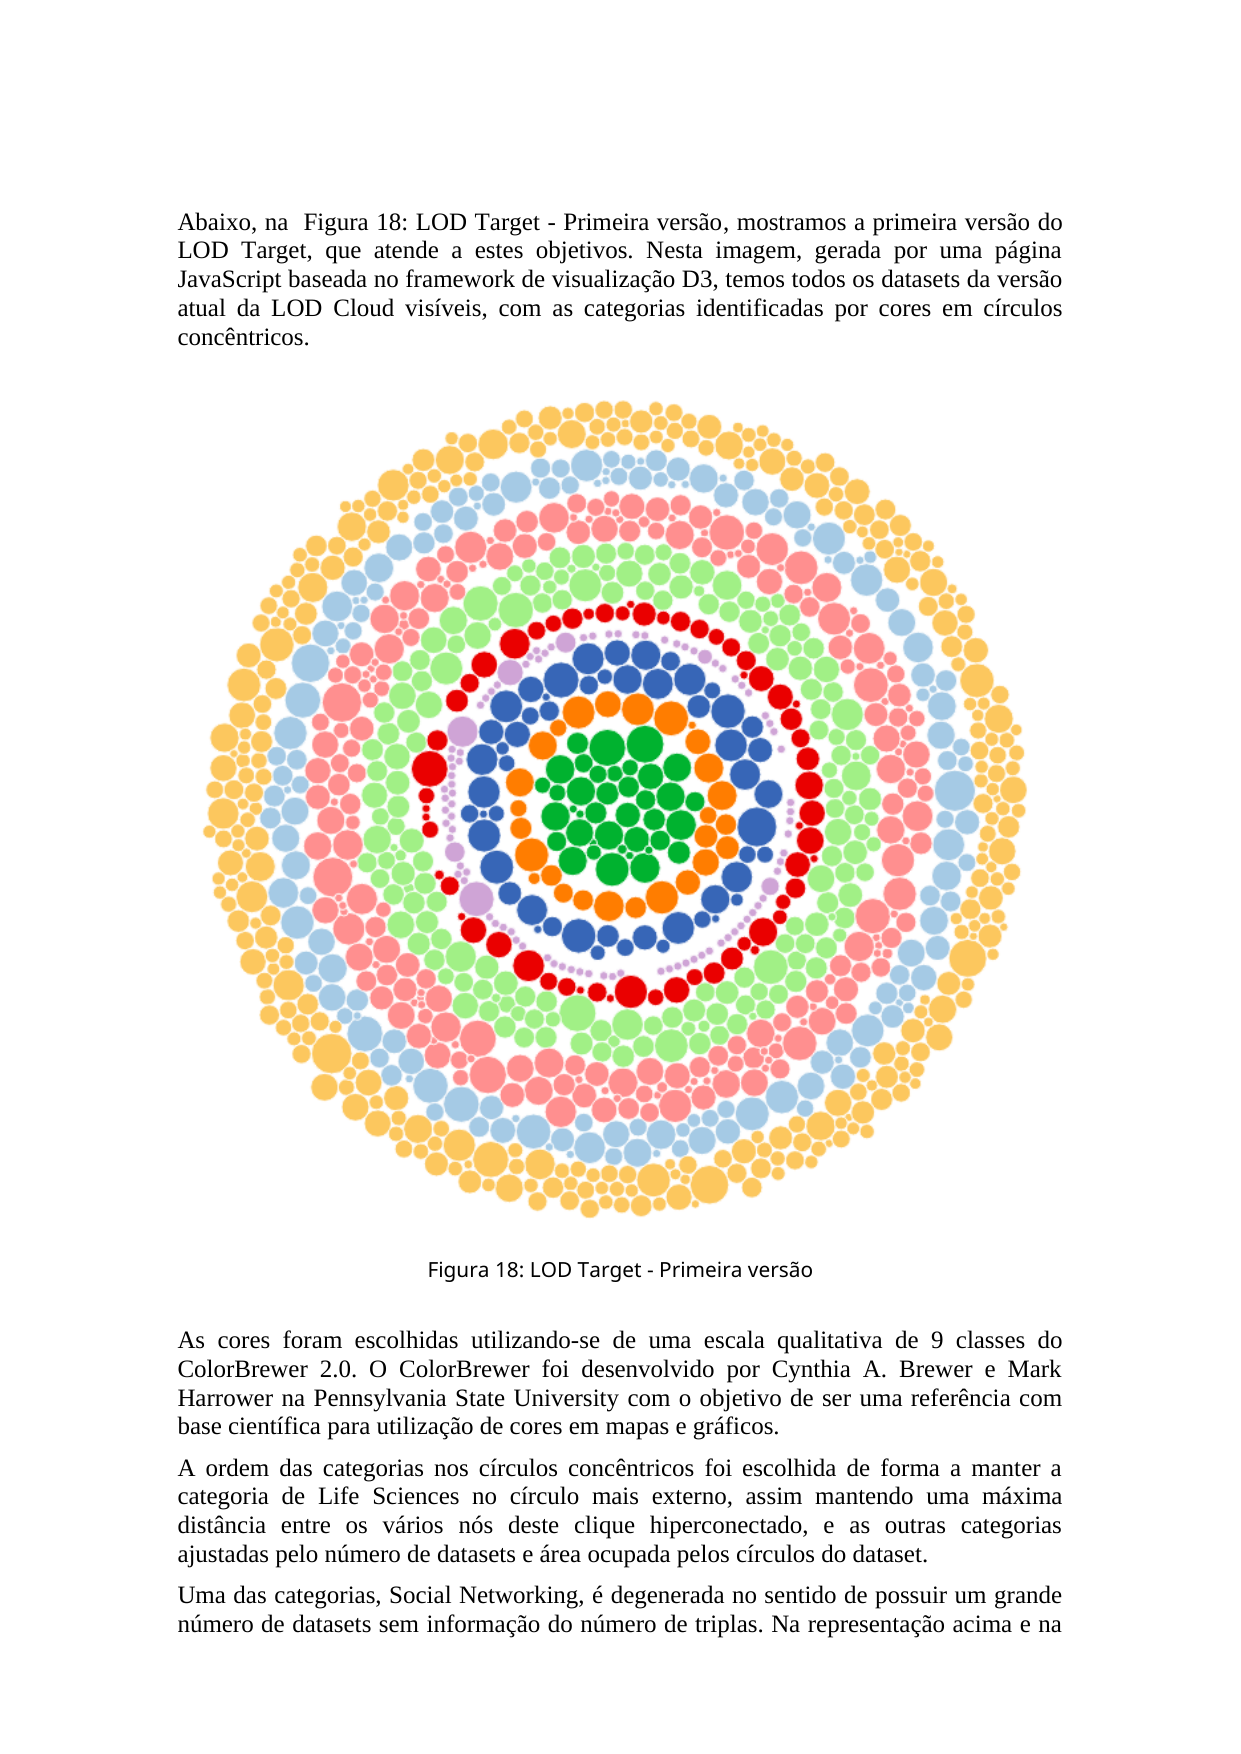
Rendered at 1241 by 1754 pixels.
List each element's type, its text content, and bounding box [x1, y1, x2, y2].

text Figura 18: LOD Target - Primeira versão [177, 1251, 1063, 1284]
picture [177, 363, 1063, 1251]
text Uma das categorias, Social Networking, é degenerada no sentido de possuir um grande número de datasets sem informação do número de triplas. Na representação acima e na [177, 1580, 1063, 1638]
text A ordem das categorias nos círculos concêntricos foi escolhida de forma a manter a categoria de Life Sciences no círculo mais externo, assim mantendo uma máxima distância entre os vários nós deste clique hiperconectado, e as outras categorias ajustadas pelo número de datasets e área ocupada pelos círculos do dataset. [177, 1453, 1063, 1568]
text As cores foram escolhidas utilizando-se de uma escala qualitativa de 9 classes do ColorBrewer 2.0. O ColorBrewer foi desenvolvido por Cynthia A. Brewer e Mark Harrower na Pennsylvania State University com o objetivo de ser uma referência com base científica para utilização de cores em mapas e gráficos. [177, 1325, 1063, 1440]
text Abaixo, na Figura 18: LOD Target - Primeira versão, mostramos a primeira versão do LOD Target, que atende a estes objetivos. Nesta imagem, gerada por uma página JavaScript baseada no framework de visualização D3, temos todos os datasets da versão atual da LOD Cloud visíveis, com as categorias identificadas por cores em círculos concêntricos. [177, 207, 1063, 351]
